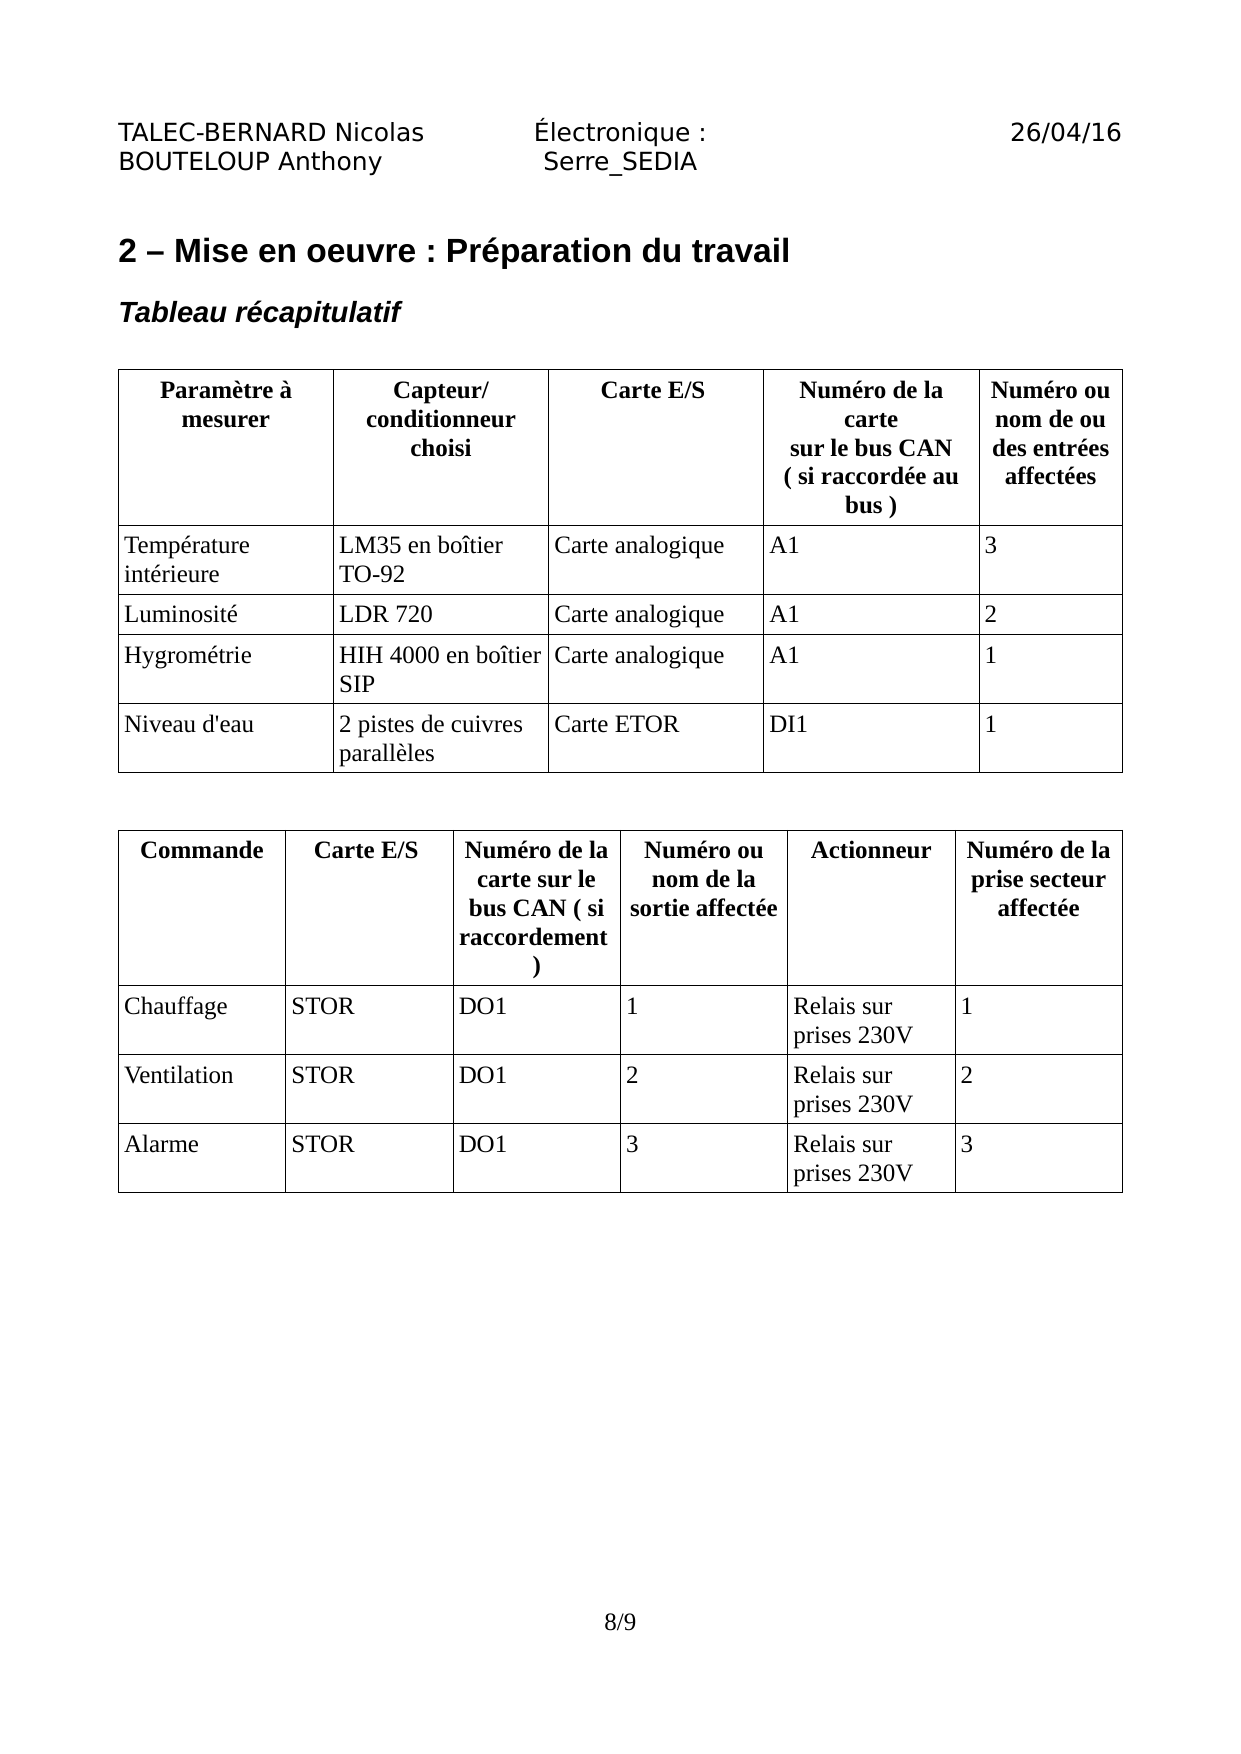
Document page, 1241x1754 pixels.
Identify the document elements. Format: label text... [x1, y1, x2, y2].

table_cell Chauffage [119, 986, 285, 1054]
table_header Numéro de la carte sur le bus CAN ( si raccordée au bus ) [764, 370, 979, 525]
table_cell 2 [621, 1055, 787, 1123]
table_header Numéro ou nom de ou des entrées affectées [980, 370, 1122, 525]
table_cell DO1 [454, 1124, 620, 1192]
subtitle 2 – Mise en oeuvre : Préparation du travail [118, 231, 1122, 269]
table_header Capteur/ conditionneur choisi [334, 370, 548, 525]
table_cell Hygrométrie [119, 635, 333, 703]
table_header Carte E/S [286, 831, 453, 985]
table_cell DO1 [454, 1055, 620, 1123]
table_cell HIH 4000 en boîtier SIP [334, 635, 548, 703]
table_cell Carte analogique [549, 595, 763, 634]
table_header Commande [119, 831, 285, 985]
table_cell 1 [980, 704, 1122, 772]
table_cell 2 [956, 1055, 1122, 1123]
table_cell 2 pistes de cuivres parallèles [334, 704, 548, 772]
table_cell Température intérieure [119, 526, 333, 594]
table_cell Carte analogique [549, 526, 763, 594]
table_cell STOR [286, 1055, 453, 1123]
table_cell STOR [286, 1124, 453, 1192]
table_cell A1 [764, 526, 979, 594]
table_cell 1 [980, 635, 1122, 703]
table_cell LDR 720 [334, 595, 548, 634]
table_cell Relais sur prises 230V [788, 1124, 955, 1192]
table_cell Niveau d'eau [119, 704, 333, 772]
table_cell 2 [980, 595, 1122, 634]
table_cell DI1 [764, 704, 979, 772]
table_cell A1 [764, 595, 979, 634]
table_header Numéro ou nom de la sortie affectée [621, 831, 787, 985]
table_cell Carte ETOR [549, 704, 763, 772]
table_cell Ventilation [119, 1055, 285, 1123]
table_header Paramètre à mesurer [119, 370, 333, 525]
table_cell Luminosité [119, 595, 333, 634]
table_header Numéro de la prise secteur affectée [956, 831, 1122, 985]
table_cell 1 [956, 986, 1122, 1054]
table_cell 3 [621, 1124, 787, 1192]
table_cell Carte analogique [549, 635, 763, 703]
table_cell 1 [621, 986, 787, 1054]
table_header Numéro de la carte sur le bus CAN ( si raccordement ) [454, 831, 620, 985]
table_cell 3 [956, 1124, 1122, 1192]
table_cell Relais sur prises 230V [788, 986, 955, 1054]
table_cell STOR [286, 986, 453, 1054]
table_cell 3 [980, 526, 1122, 594]
table_cell DO1 [454, 986, 620, 1054]
table_cell LM35 en boîtier TO-92 [334, 526, 548, 594]
table_header Carte E/S [549, 370, 763, 525]
subtitle Tableau récapitulatif [118, 294, 1122, 328]
table_header Actionneur [788, 831, 955, 985]
table_cell A1 [764, 635, 979, 703]
table_cell Relais sur prises 230V [788, 1055, 955, 1123]
table_cell Alarme [119, 1124, 285, 1192]
